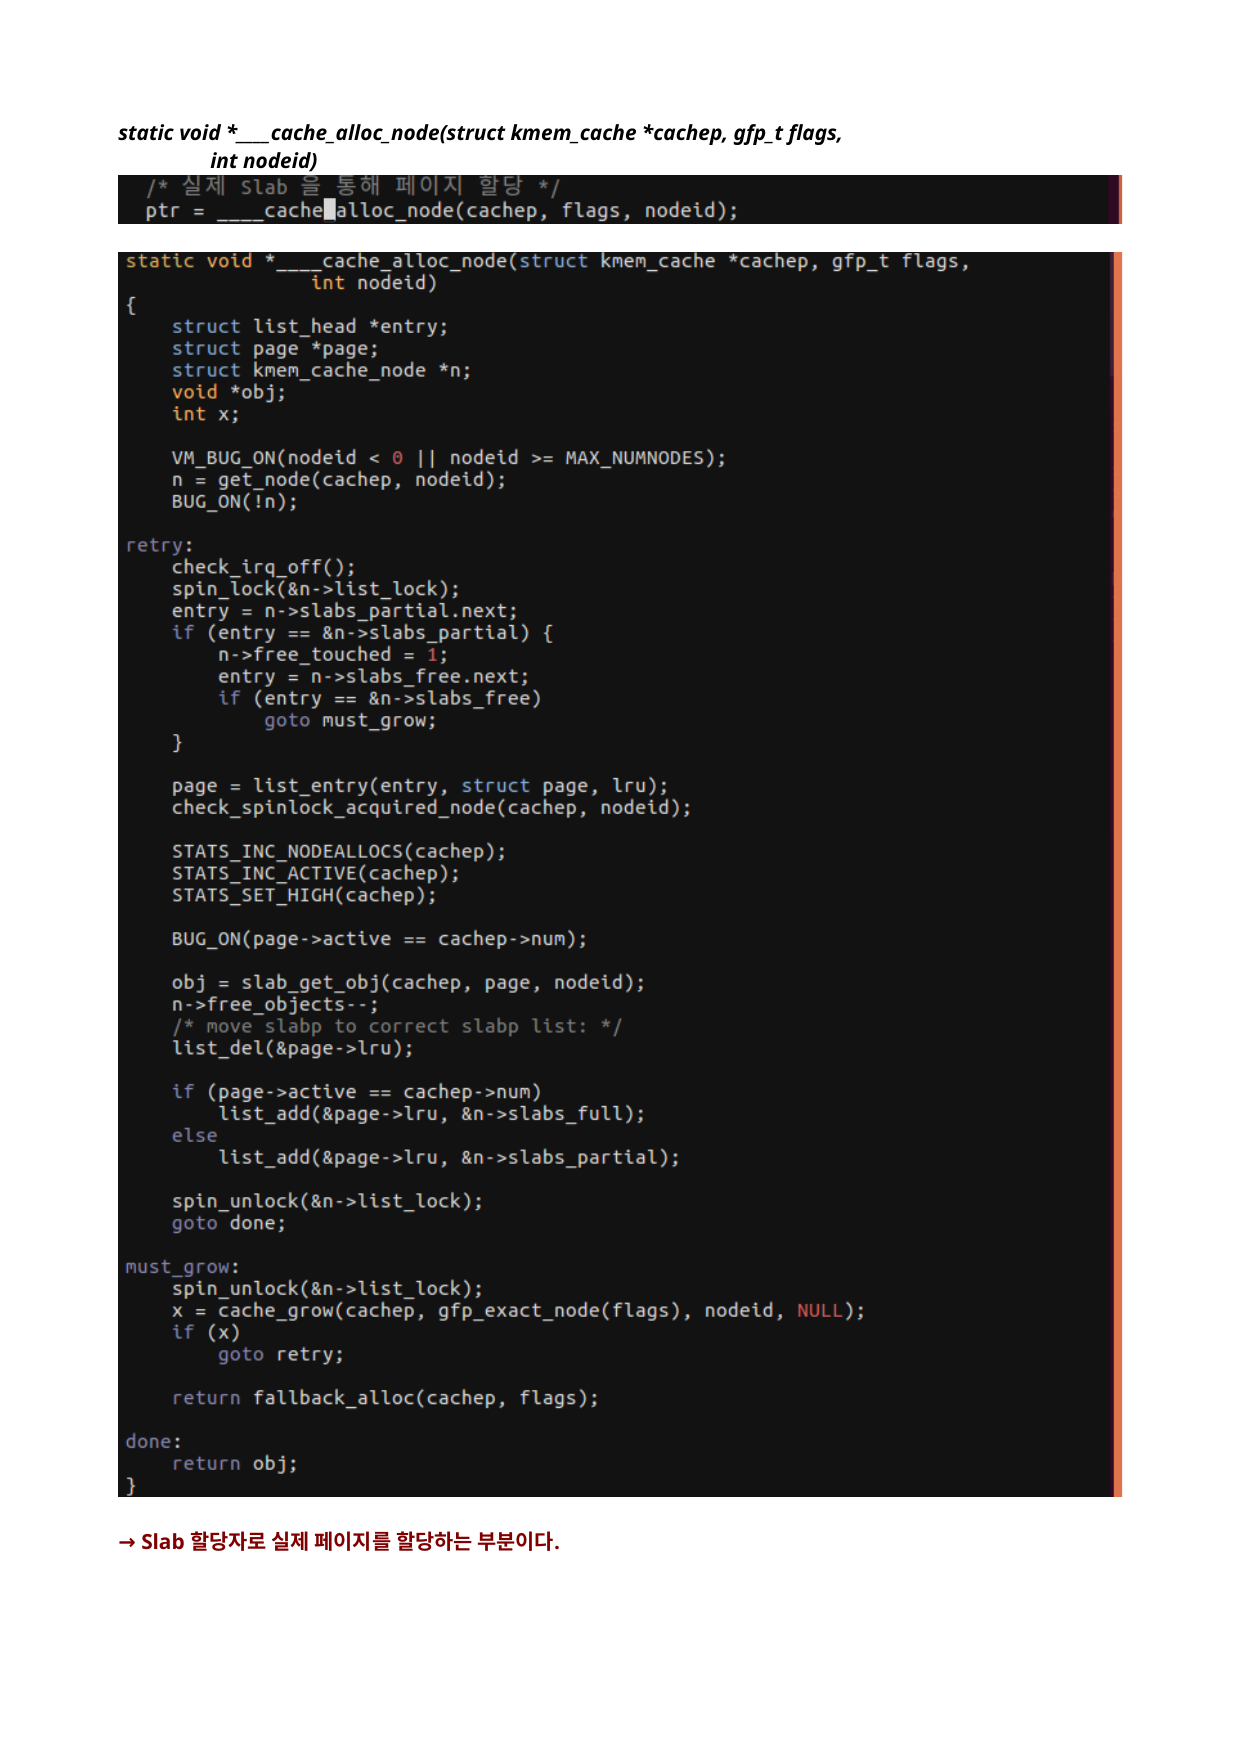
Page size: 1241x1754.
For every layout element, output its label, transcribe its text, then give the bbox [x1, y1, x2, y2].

text int nodeid) [118, 147, 1122, 175]
picture [118, 175, 1123, 224]
picture [118, 252, 1123, 1497]
text → Slab 할당자로 실제 페이지를 할당하는 부분이다. [118, 1525, 1122, 1555]
text static void *____cache_alloc_node(struct kmem_cache *cachep, gfp_t flags, [118, 118, 1122, 147]
